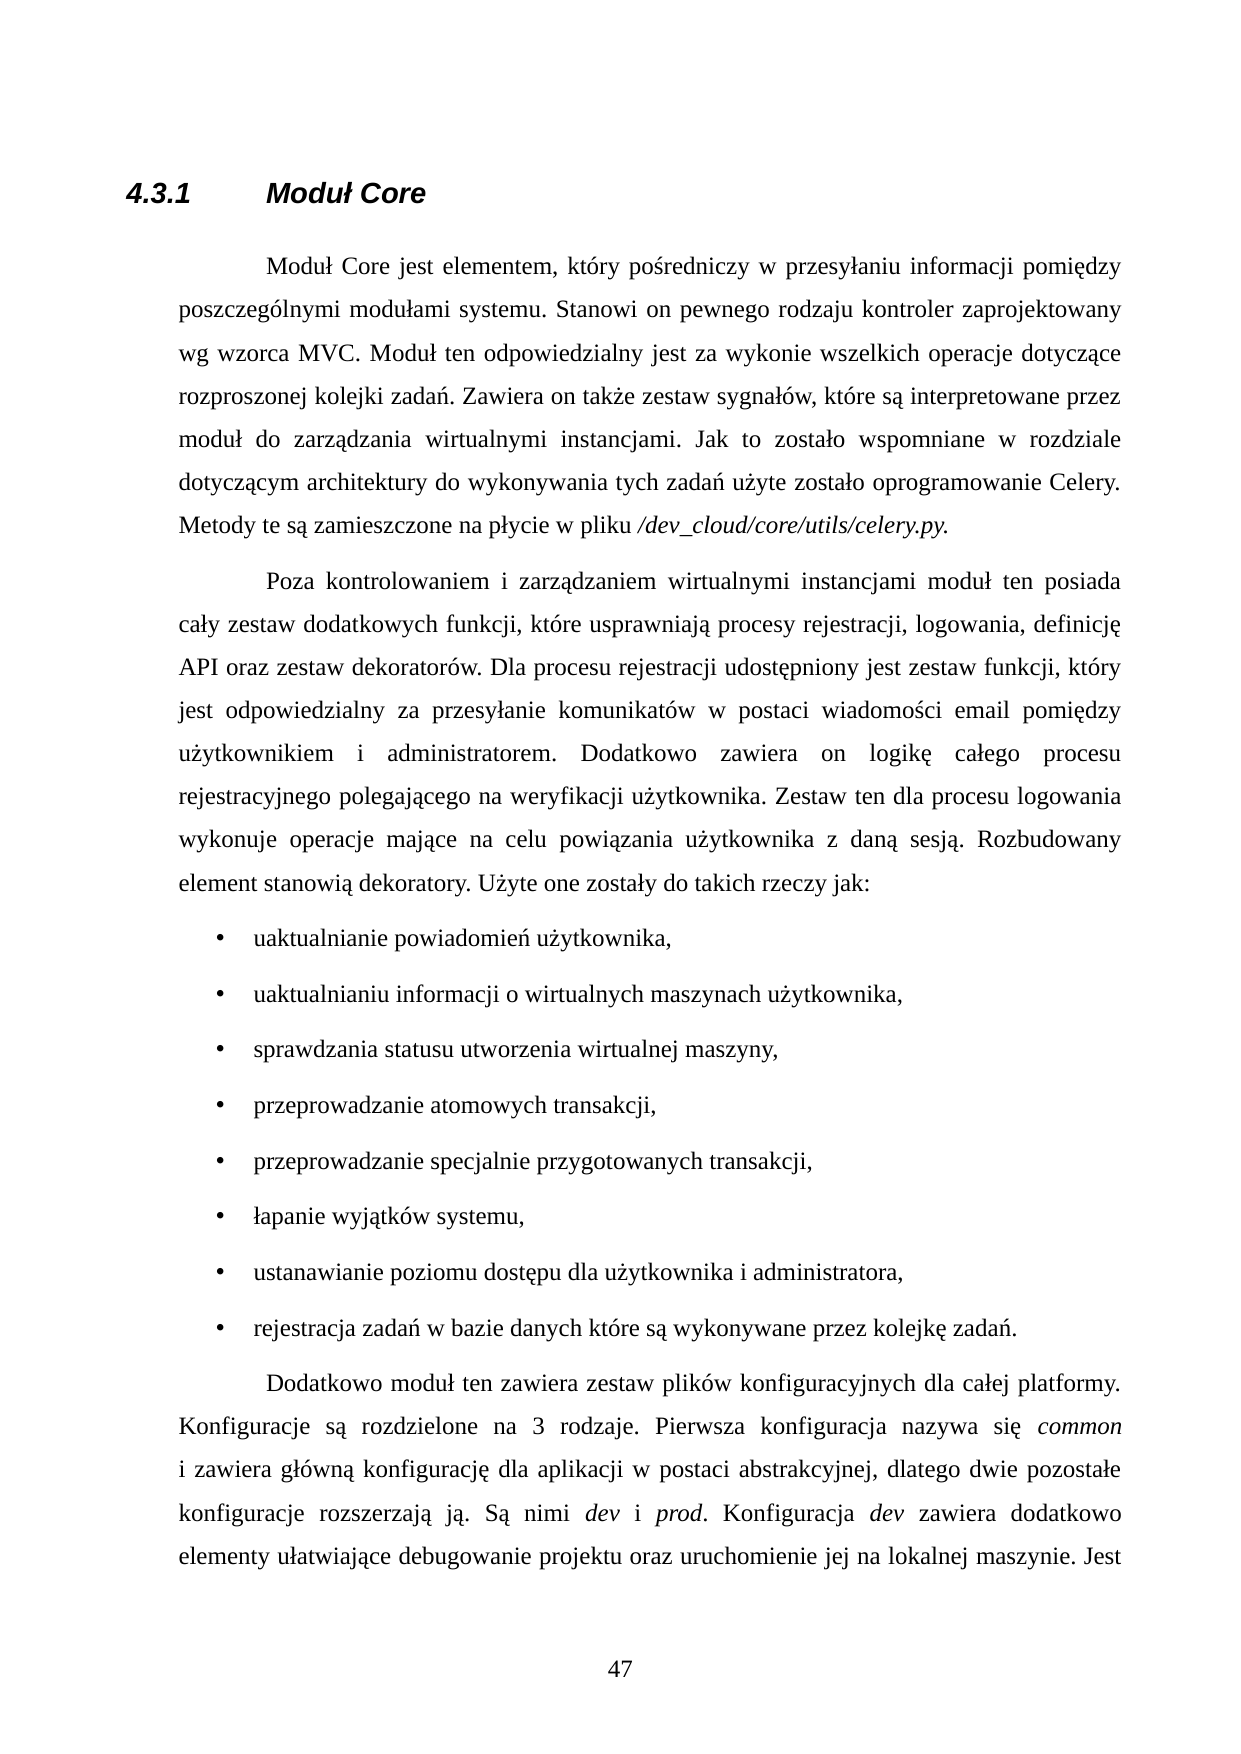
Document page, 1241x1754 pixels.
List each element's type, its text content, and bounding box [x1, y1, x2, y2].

list przeprowadzanie specjalnie przygotowanych transakcji, [216, 1146, 1122, 1174]
subtitle Moduł Core [118, 176, 1122, 210]
text Poza kontrolowaniem i zarządzaniem wirtualnymi instancjami moduł ten posiada cały zestaw dodatkowych funkcji, które usprawniają procesy rejestracji, logowania, definicję API oraz zestaw dekoratorów. Dla procesu rejestracji udostępniony jest zestaw funkcji, który jest odpowiedzialny za przesyłanie komunikatów w postaci wiadomości email pomiędzy użytkownikiem i administratorem. Dodatkowo zawiera on logikę całego procesu rejestracyjnego polegającego na weryfikacji użytkownika. Zestaw ten dla procesu logowania wykonuje operacje mające na celu powiązania użytkownika z daną sesją. Rozbudowany element stanowią dekoratory. Użyte one zostały do takich rzeczy jak: [178, 566, 1122, 896]
list przeprowadzanie atomowych transakcji, [216, 1090, 1122, 1119]
list uaktualnianie powiadomień użytkownika, [216, 923, 1122, 952]
list sprawdzania statusu utworzenia wirtualnej maszyny, [216, 1034, 1122, 1063]
text Dodatkowo moduł ten zawiera zestaw plików konfiguracyjnych dla całej platformy. Konfiguracje są rozdzielone na 3 rodzaje. Pierwsza konfiguracja nazywa się common i zawiera główną konfigurację dla aplikacji w postaci abstrakcyjnej, dlatego dwie pozostałe konfiguracje rozszerzają ją. Są nimi dev i prod. Konfiguracja dev zawiera dodatkowo elementy ułatwiające debugowanie projektu oraz uruchomienie jej na lokalnej maszynie. Jest [178, 1368, 1122, 1569]
text Moduł Core jest elementem, który pośredniczy w przesyłaniu informacji pomiędzy poszczególnymi modułami systemu. Stanowi on pewnego rodzaju kontroler zaprojektowany wg wzorca MVC. Moduł ten odpowiedzialny jest za wykonie wszelkich operacje dotyczące rozproszonej kolejki zadań. Zawiera on także zestaw sygnałów, które są interpretowane przez moduł do zarządzania wirtualnymi instancjami. Jak to zostało wspomniane w rozdziale dotyczącym architektury do wykonywania tych zadań użyte zostało oprogramowanie Celery. Metody te są zamieszczone na płycie w pliku /dev_cloud/core/utils/celery.py. [178, 251, 1122, 539]
list łapanie wyjątków systemu, [216, 1201, 1122, 1230]
list rejestracja zadań w bazie danych które są wykonywane przez kolejkę zadań. [216, 1313, 1122, 1341]
list ustanawianie poziomu dostępu dla użytkownika i administratora, [216, 1257, 1122, 1286]
list uaktualnianiu informacji o wirtualnych maszynach użytkownika, [216, 979, 1122, 1008]
